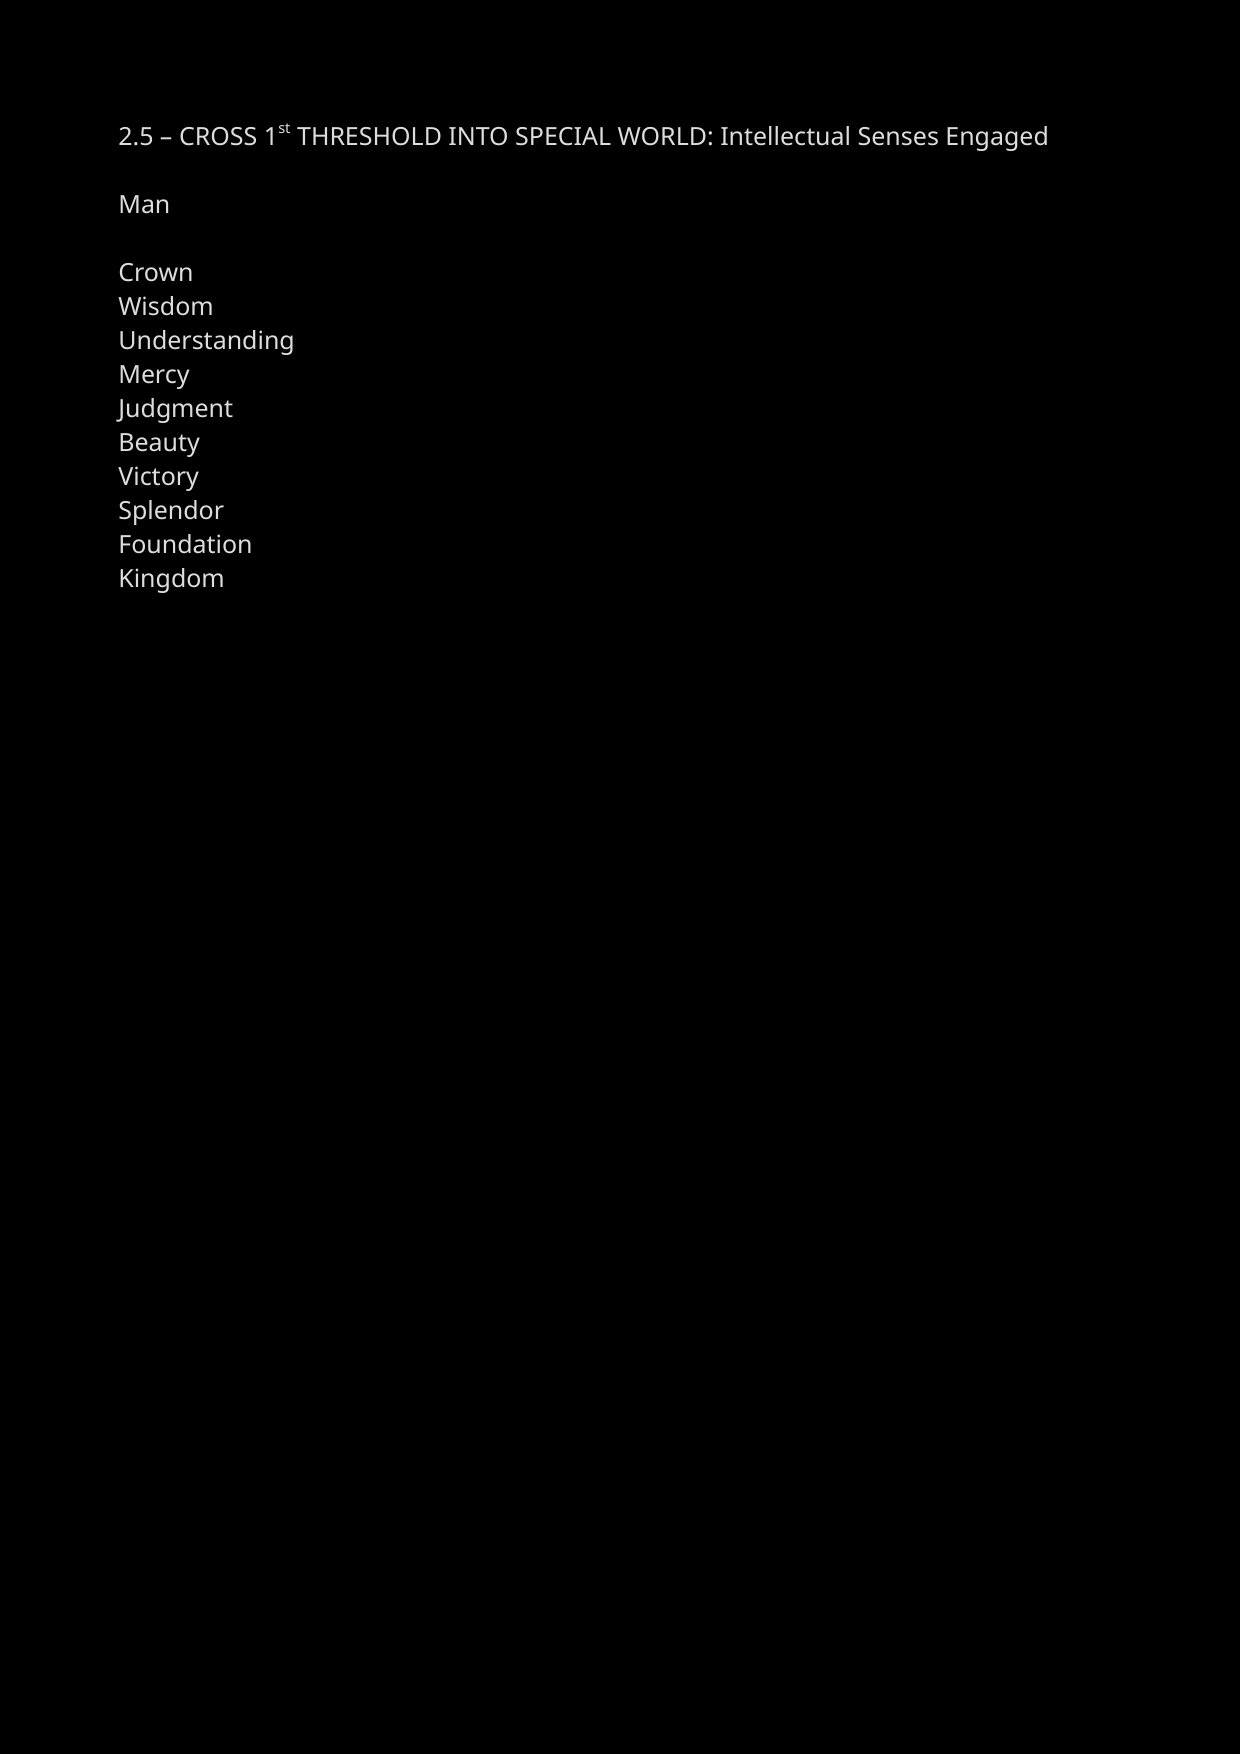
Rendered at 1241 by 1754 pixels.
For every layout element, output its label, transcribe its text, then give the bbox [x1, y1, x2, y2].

text Beauty [118, 425, 1122, 459]
text Crown [118, 254, 1122, 288]
text Kingdom [118, 561, 1122, 595]
text Splendor [118, 493, 1122, 527]
text Mercy [118, 357, 1122, 391]
text Wisdom [118, 288, 1122, 322]
text Man [118, 186, 1122, 220]
text Foundation [118, 527, 1122, 561]
text Understanding [118, 322, 1122, 357]
text Victory [118, 459, 1122, 493]
text Judgment [118, 391, 1122, 425]
text 2.5 – CROSS 1st THRESHOLD INTO SPECIAL WORLD: Intellectual Senses Engaged [118, 118, 1122, 152]
